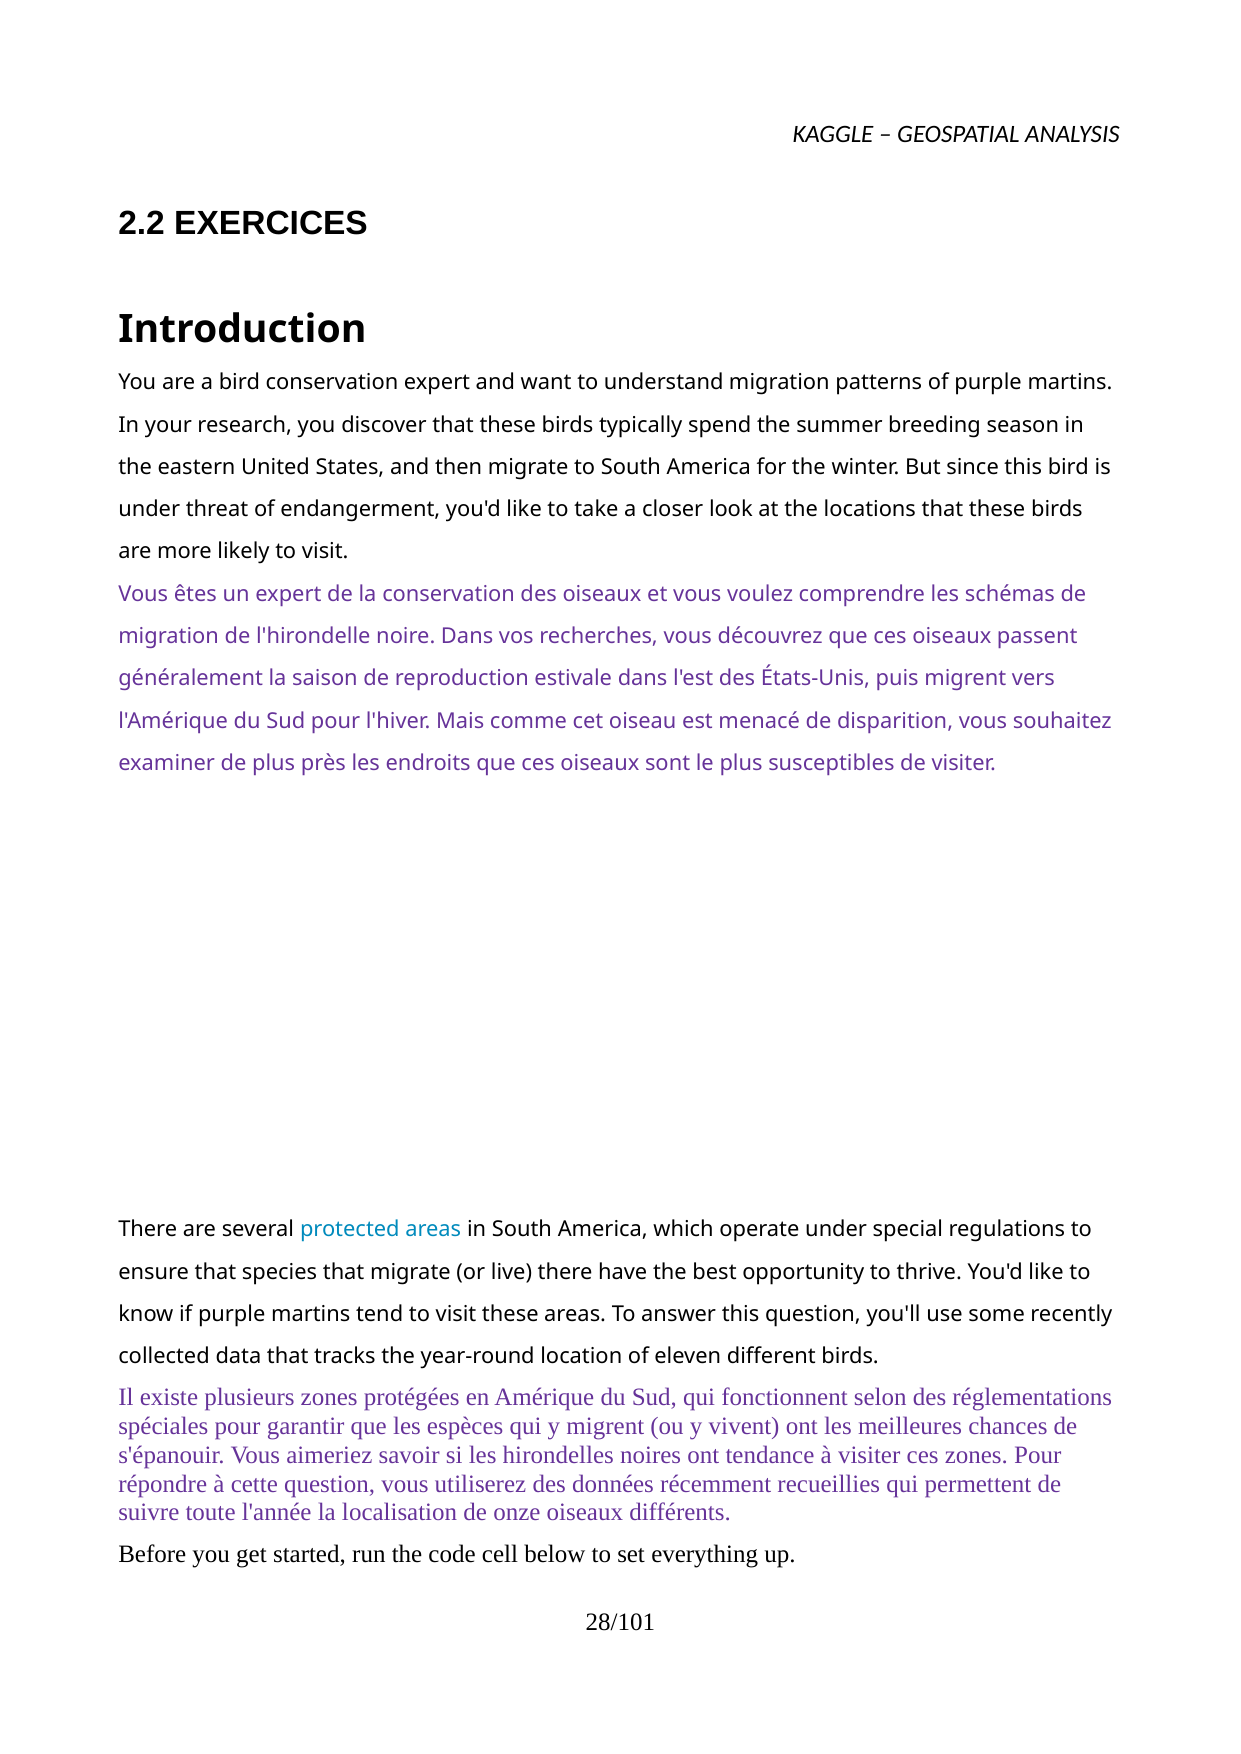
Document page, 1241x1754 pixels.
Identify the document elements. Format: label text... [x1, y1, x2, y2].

text You are a bird conservation expert and want to understand migration patterns of purple martins. In your research, you discover that these birds typically spend the summer breeding season in the eastern United States, and then migrate to South America for the winter. But since this bird is under threat of endangerment, you'd like to take a closer look at the locations that these birds are more likely to visit. [118, 366, 1122, 565]
text Before you get started, run the code cell below to set everything up. [118, 1539, 1122, 1567]
text Il existe plusieurs zones protégées en Amérique du Sud, qui fonctionnent selon des réglementations spéciales pour garantir que les espèces qui y migrent (ou y vivent) ont les meilleures chances de s'épanouir. Vous aimeriez savoir si les hirondelles noires ont tendance à visiter ces zones. Pour répondre à cette question, vous utiliserez des données récemment recueillies qui permettent de suivre toute l'année la localisation de onze oiseaux différents. [118, 1382, 1122, 1526]
text There are several protected areas in South America, which operate under special regulations to ensure that species that migrate (or live) there have the best opportunity to thrive. You'd like to know if purple martins tend to visit these areas. To answer this question, you'll use some recently collected data that tracks the year-round location of eleven different birds. [118, 1213, 1122, 1370]
subtitle Introduction [118, 301, 1122, 354]
subtitle 2.2 EXERCICES [118, 203, 1122, 242]
text Vous êtes un expert de la conservation des oiseaux et vous voulez comprendre les schémas de migration de l'hirondelle noire. Dans vos recherches, vous découvrez que ces oiseaux passent généralement la saison de reproduction estivale dans l'est des États-Unis, puis migrent vers l'Amérique du Sud pour l'hiver. Mais comme cet oiseau est menacé de disparition, vous souhaitez examiner de plus près les endroits que ces oiseaux sont le plus susceptibles de visiter. [118, 578, 1122, 777]
